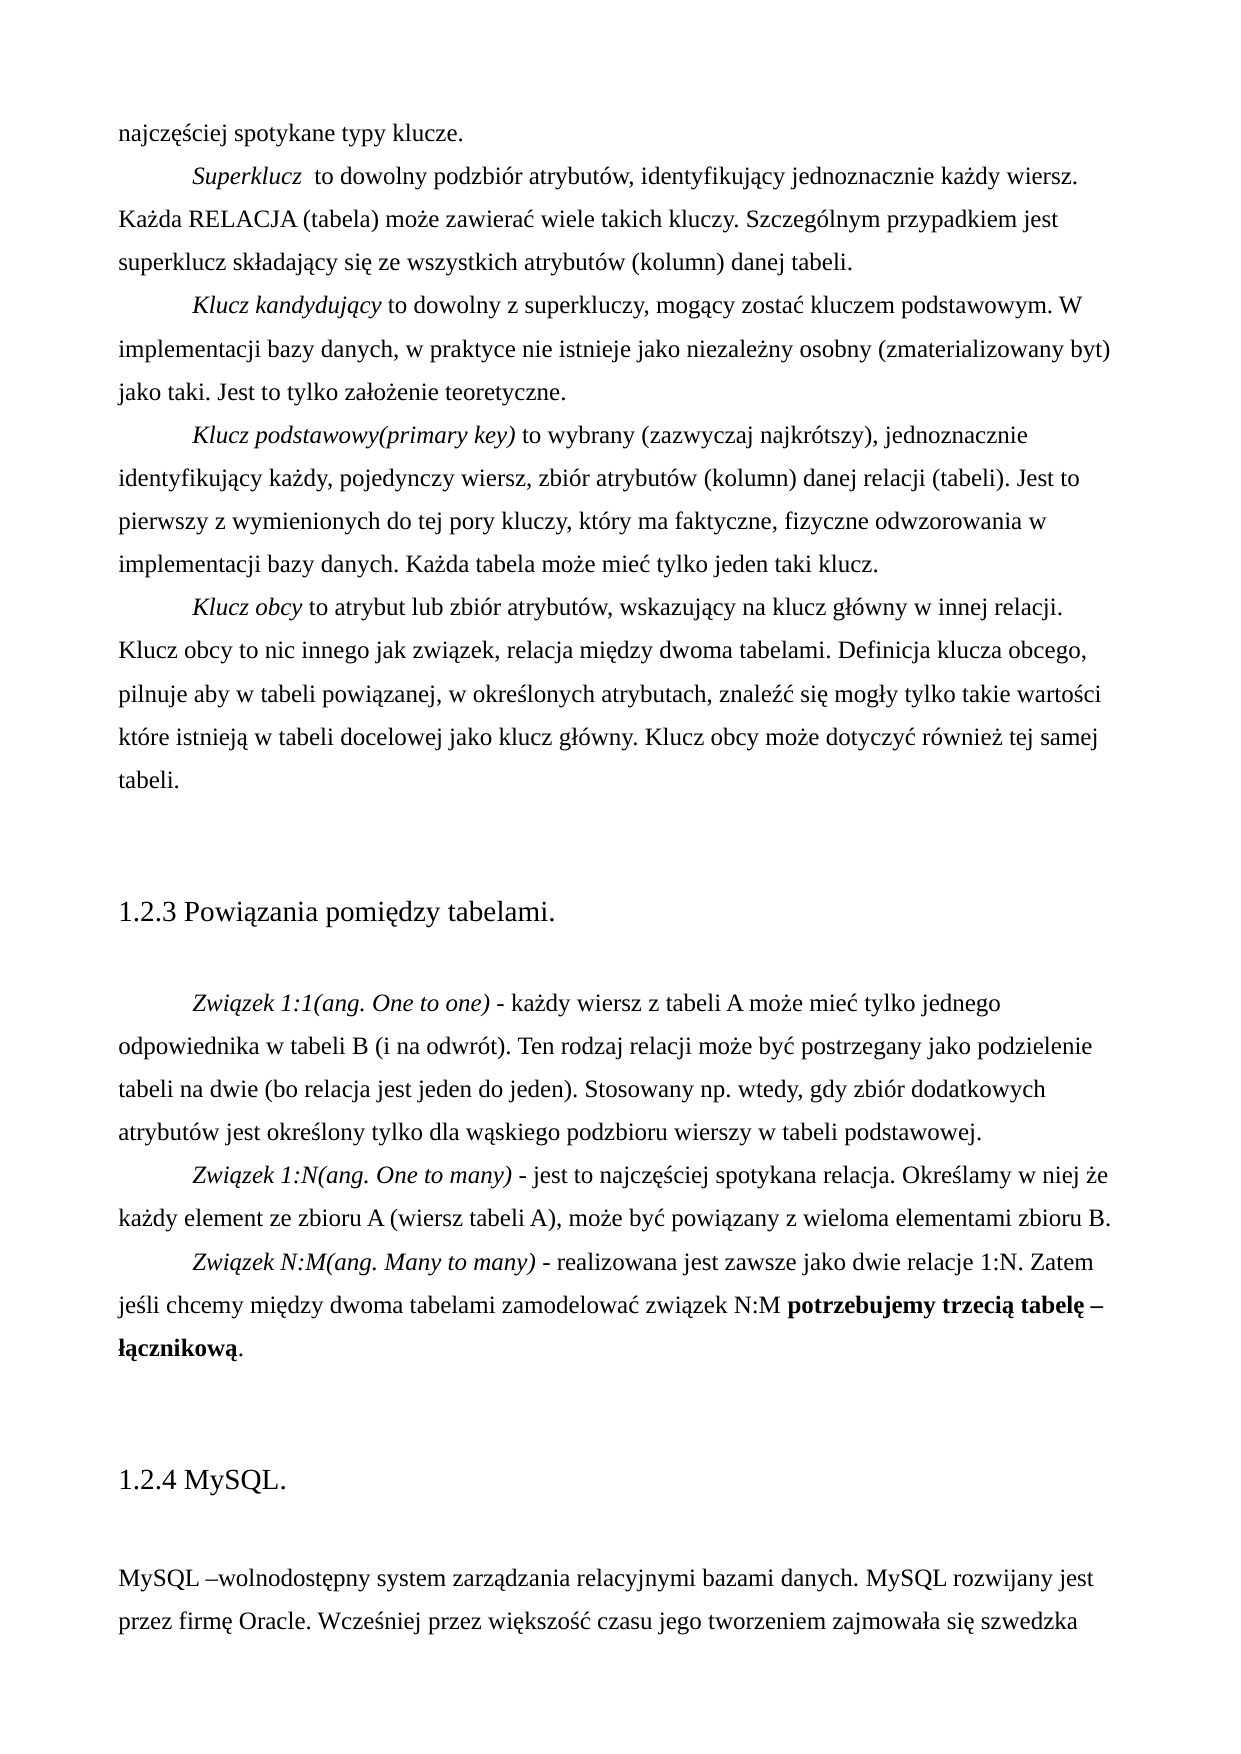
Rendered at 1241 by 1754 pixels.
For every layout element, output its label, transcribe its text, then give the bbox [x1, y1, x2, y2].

text Klucz podstawowy(primary key) to wybrany (zazwyczaj najkrótszy), jednoznacznie identyfikujący każdy, pojedynczy wiersz, zbiór atrybutów (kolumn) danej relacji (tabeli). Jest to pierwszy z wymienionych do tej pory kluczy, który ma faktyczne, fizyczne odwzorowania w implementacji bazy danych. Każda tabela może mieć tylko jeden taki klucz. [118, 420, 1122, 578]
text Związek 1:N(ang. One to many) - jest to najczęściej spotykana relacja. Określamy w niej że każdy element ze zbioru A (wiersz tabeli A), może być powiązany z wieloma elementami zbioru B. [118, 1160, 1122, 1232]
text Superklucz to dowolny podzbiór atrybutów, identyfikujący jednoznacznie każdy wiersz. Każda RELACJA (tabela) może zawierać wiele takich kluczy. Szczególnym przypadkiem jest superklucz składający się ze wszystkich atrybutów (kolumn) danej tabeli. [118, 161, 1122, 276]
text 1.2.4 MySQL. [118, 1462, 1122, 1496]
text najczęściej spotykane typy klucze. [118, 118, 1122, 147]
text Związek 1:1(ang. One to one) - każdy wiersz z tabeli A może mieć tylko jednego odpowiednika w tabeli B (i na odwrót). Ten rodzaj relacji może być postrzegany jako podzielenie tabeli na dwie (bo relacja jest jeden do jeden). Stosowany np. wtedy, gdy zbiór dodatkowych atrybutów jest określony tylko dla wąskiego podzbioru wierszy w tabeli podstawowej. [118, 988, 1122, 1146]
text 1.2.3 Powiązania pomiędzy tabelami. [118, 894, 1122, 928]
text Klucz kandydujący to dowolny z superkluczy, mogący zostać kluczem podstawowym. W implementacji bazy danych, w praktyce nie istnieje jako niezależny osobny (zmaterializowany byt) jako taki. Jest to tylko założenie teoretyczne. [118, 291, 1122, 406]
text MySQL –wolnodostępny system zarządzania relacyjnymi bazami danych. MySQL rozwijany jest przez firmę Oracle. Wcześniej przez większość czasu jego tworzeniem zajmowała się szwedzka [118, 1563, 1122, 1635]
text Klucz obcy to atrybut lub zbiór atrybutów, wskazujący na klucz główny w innej relacji. Klucz obcy to nic innego jak związek, relacja między dwoma tabelami. Definicja klucza obcego, pilnuje aby w tabeli powiązanej, w określonych atrybutach, znaleźć się mogły tylko takie wartości które istnieją w tabeli docelowej jako klucz główny. Klucz obcy może dotyczyć również tej samej tabeli. [118, 592, 1122, 794]
text Związek N:M(ang. Many to many) - realizowana jest zawsze jako dwie relacje 1:N. Zatem jeśli chcemy między dwoma tabelami zamodelować związek N:M potrzebujemy trzecią tabelę – łącznikową. [118, 1247, 1122, 1362]
